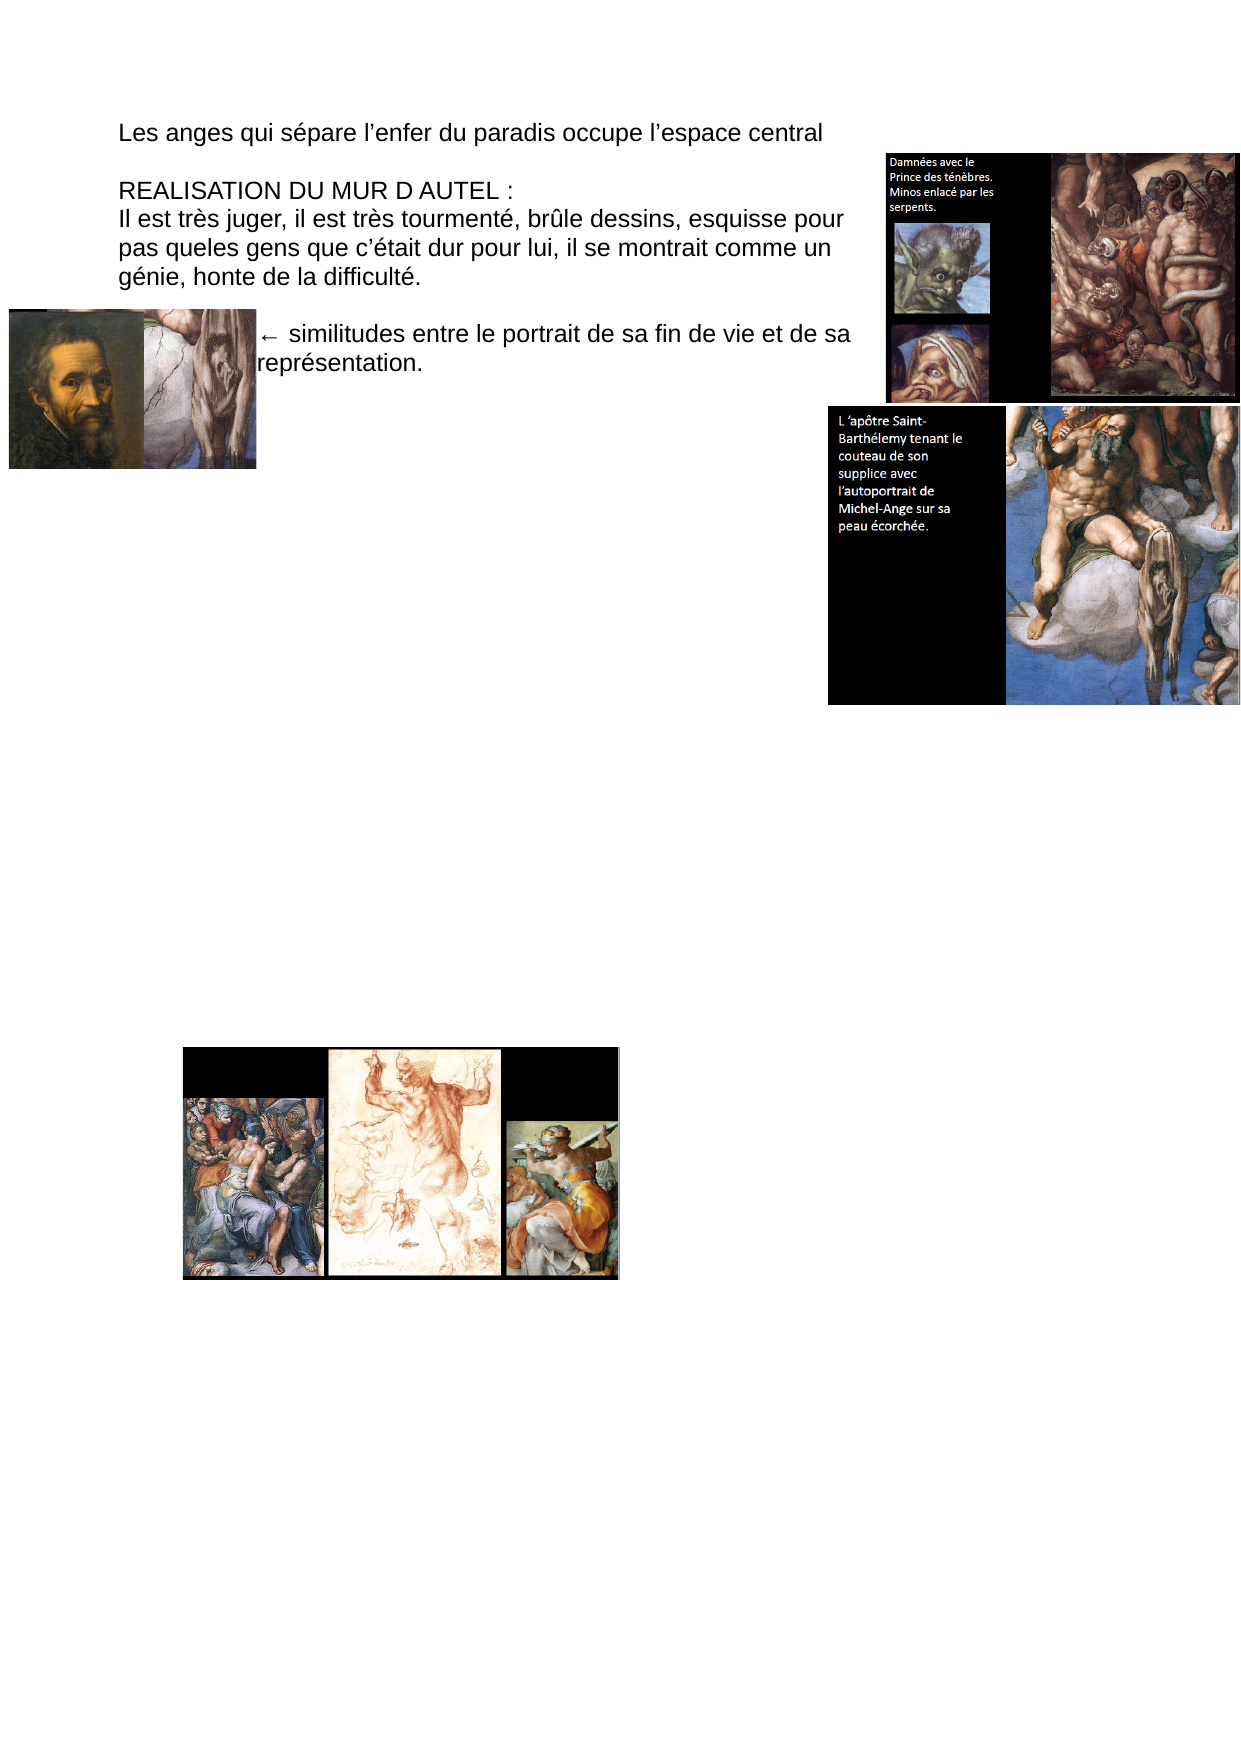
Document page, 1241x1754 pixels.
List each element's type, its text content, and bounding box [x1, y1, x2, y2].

picture [885, 153, 1240, 403]
picture [182, 1047, 620, 1280]
text REALISATION DU MUR D AUTEL : [118, 176, 885, 204]
text ← similitudes entre le portrait de sa fin de vie et de sa représentation. [257, 319, 885, 377]
text Il est très juger, il est très tourmenté, brûle dessins, esquisse pour pas queles gens que c’était dur pour lui, il se montrait comme un génie, honte de la difficulté. [118, 204, 885, 291]
text Les anges qui sépare l’enfer du paradis occupe l’espace central [118, 118, 1122, 147]
picture [8, 309, 257, 469]
picture [828, 406, 1241, 705]
